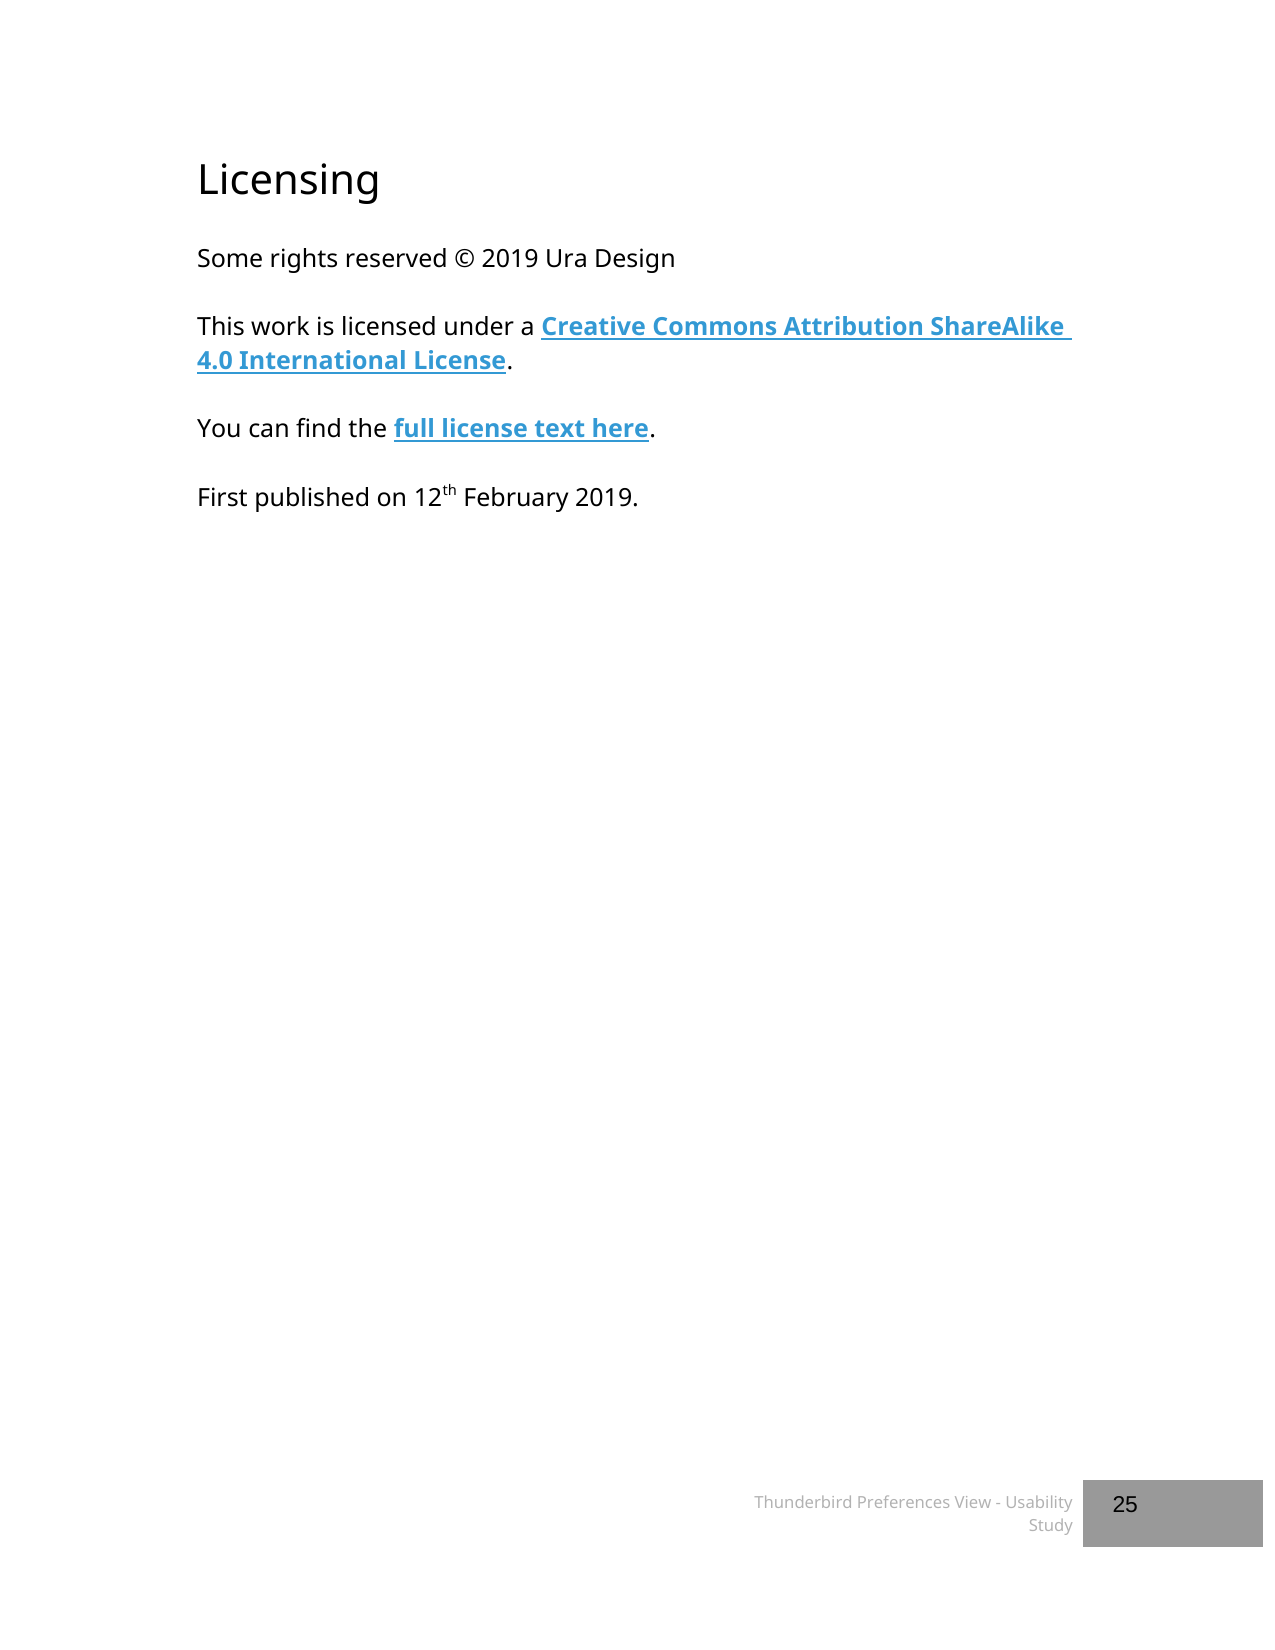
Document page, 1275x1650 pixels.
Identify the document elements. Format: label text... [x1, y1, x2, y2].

text You can find the full license text here. [197, 411, 1079, 445]
text Some rights reserved © 2019 Ura Design [197, 241, 1079, 275]
text Licensing [197, 150, 1079, 207]
text This work is licensed under a Creative Commons Attribution ShareAlike 4.0 International License. [197, 309, 1079, 377]
text First published on 12th February 2019. [197, 479, 1079, 513]
